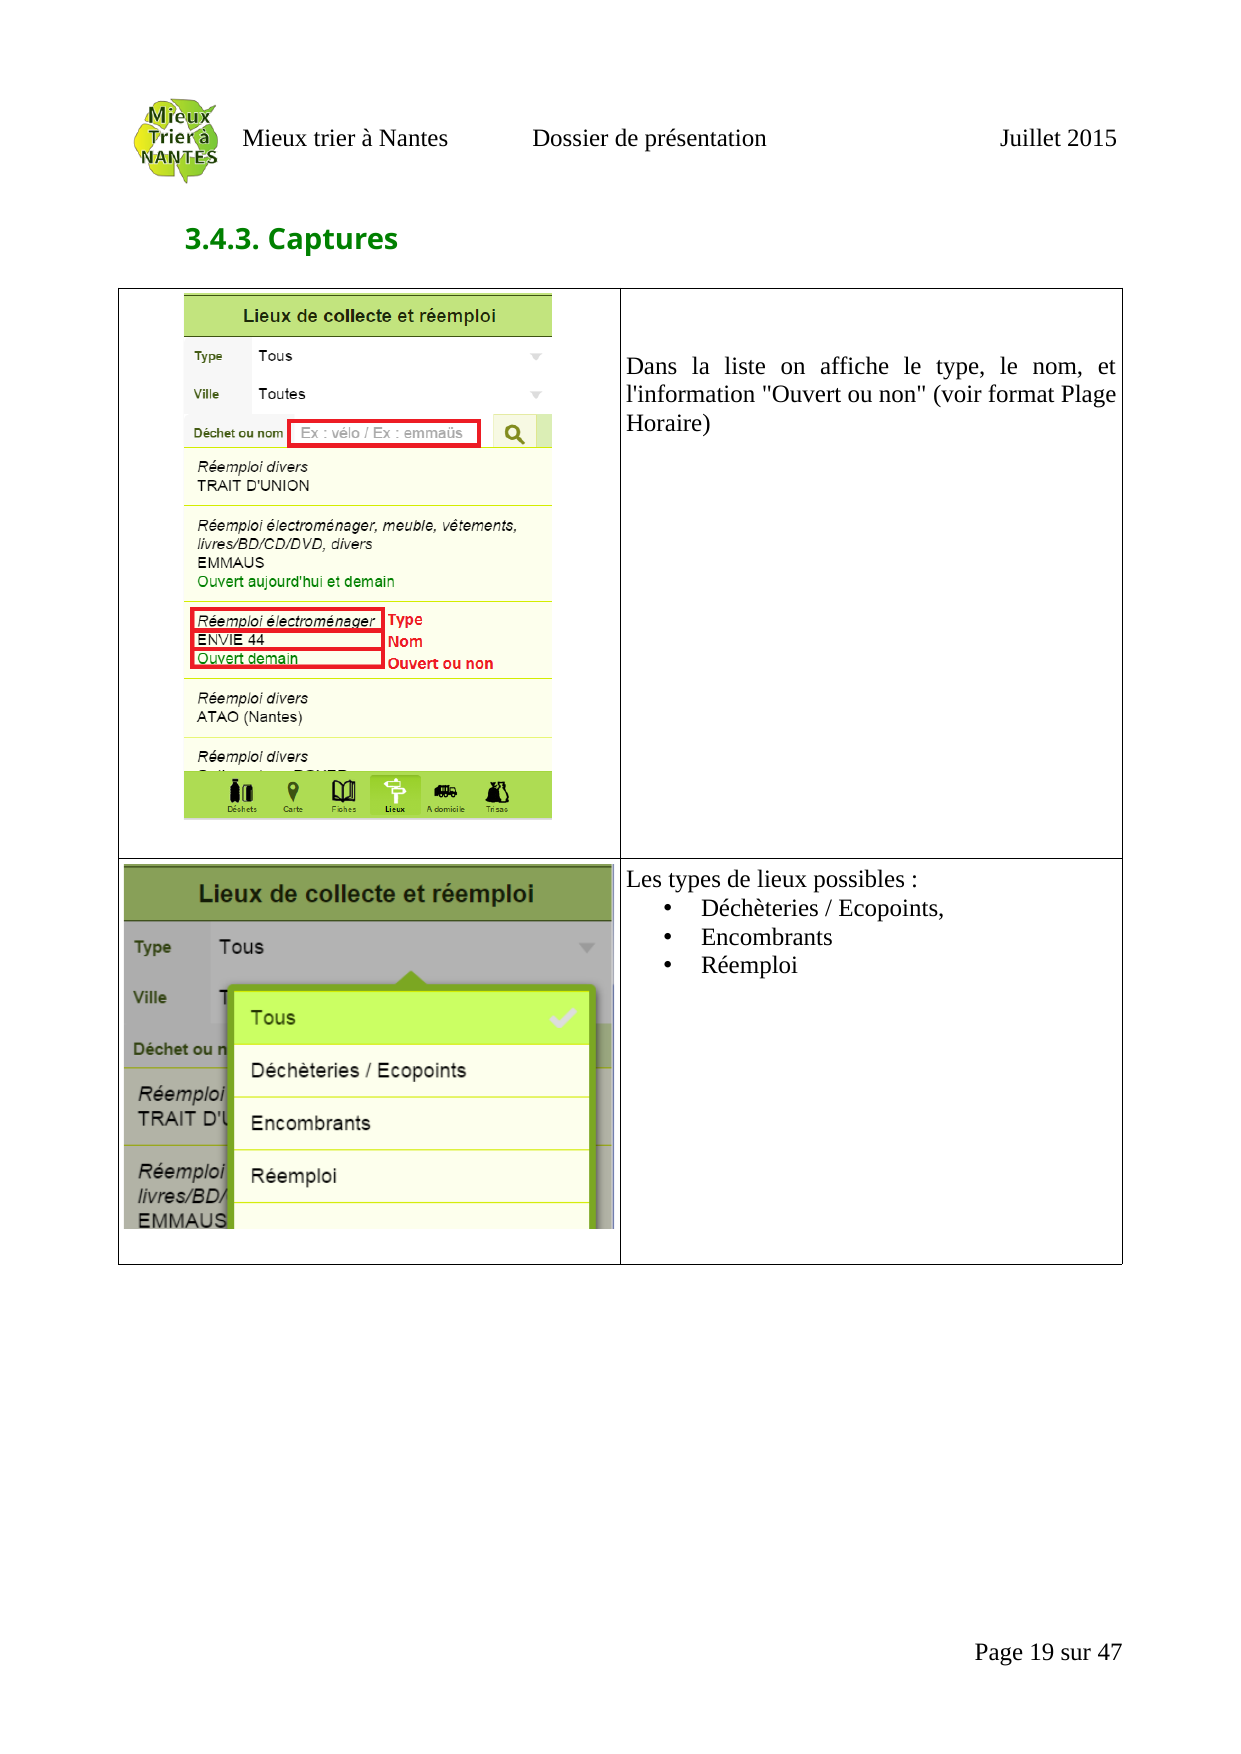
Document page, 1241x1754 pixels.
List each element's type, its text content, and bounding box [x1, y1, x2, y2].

table_header [119, 289, 620, 858]
table_cell [119, 859, 620, 1263]
table_header Dans la liste on affiche le type, le nom, et l'information "Ouvert ou non" (voir format Plage Horaire) [621, 289, 1122, 858]
picture [123, 864, 615, 1229]
picture [131, 95, 221, 185]
subtitle Captures [148, 218, 1122, 258]
table_cell Les types de lieux possibles : Déchèteries / Ecopoints, Encombrants Réemploi [621, 859, 1122, 1263]
